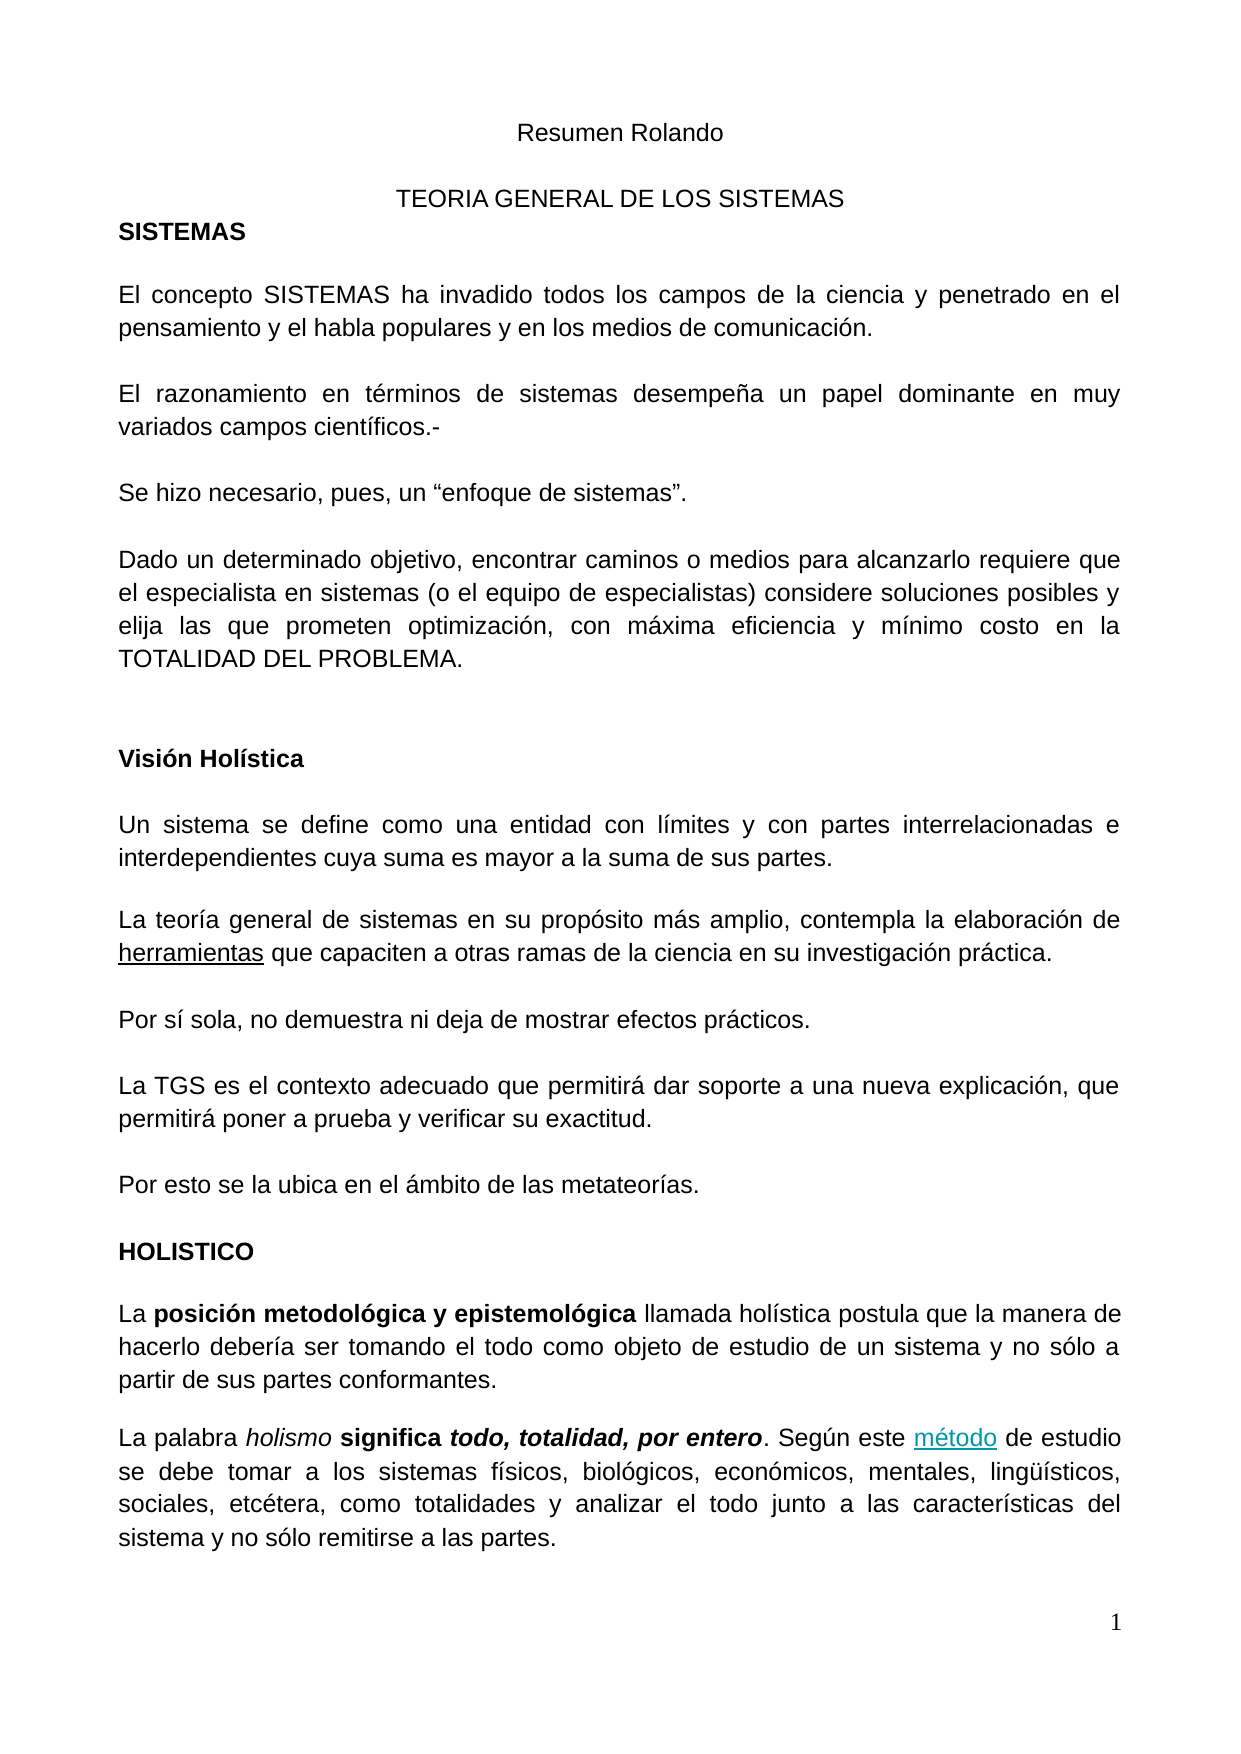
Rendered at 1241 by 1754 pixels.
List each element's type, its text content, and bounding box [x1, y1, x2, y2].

text Resumen Rolando [118, 118, 1122, 147]
title La TGS es el contexto adecuado que permitirá dar soporte a una nueva explicación, que permitirá poner a prueba y verificar su exactitud. [118, 1071, 1122, 1133]
title La posición metodológica y epistemológica llamada holística postula que la manera de hacerlo debería ser tomando el todo como objeto de estudio de un sistema y no sólo a partir de sus partes conformantes. [118, 1299, 1122, 1394]
title El razonamiento en términos de sistemas desempeña un papel dominante en muy variados campos científicos.- [118, 379, 1122, 441]
title Por esto se la ubica en el ámbito de las metateorías. [118, 1171, 1122, 1199]
title TEORIA GENERAL DE LOS SISTEMAS [118, 184, 1122, 213]
title SISTEMAS [118, 217, 1122, 246]
title Por sí sola, no demuestra ni deja de mostrar efectos prácticos. [118, 1005, 1122, 1033]
title El concepto SISTEMAS ha invadido todos los campos de la ciencia y penetrado en el pensamiento y el habla populares y en los medios de comunicación. [118, 280, 1122, 341]
title Dado un determinado objetivo, encontrar caminos o medios para alcanzarlo requiere que el especialista en sistemas (o el equipo de especialistas) considere soluciones posibles y elija las que prometen optimización, con máxima eficiencia y mínimo costo en la TOTALIDAD DEL PROBLEMA. [118, 545, 1122, 673]
title Visión Holística [118, 743, 1122, 772]
title La palabra holismo significa todo, totalidad, por entero. Según este método de estudio se debe tomar a los sistemas físicos, biológicos, económicos, mentales, lingüísticos, sociales, etcétera, como totalidades y analizar el todo junto a las características del sistema y no sólo remitirse a las partes. [118, 1423, 1122, 1551]
title HOLISTICO [118, 1237, 1122, 1266]
title Se hizo necesario, pues, un “enfoque de sistemas”. [118, 478, 1122, 507]
title La teoría general de sistemas en su propósito más amplio, contempla la elaboración de herramientas que capaciten a otras ramas de la ciencia en su investigación práctica. [118, 905, 1122, 967]
title Un sistema se define como una entidad con límites y con partes interrelacionadas e interdependientes cuya suma es mayor a la suma de sus partes. [118, 810, 1122, 872]
